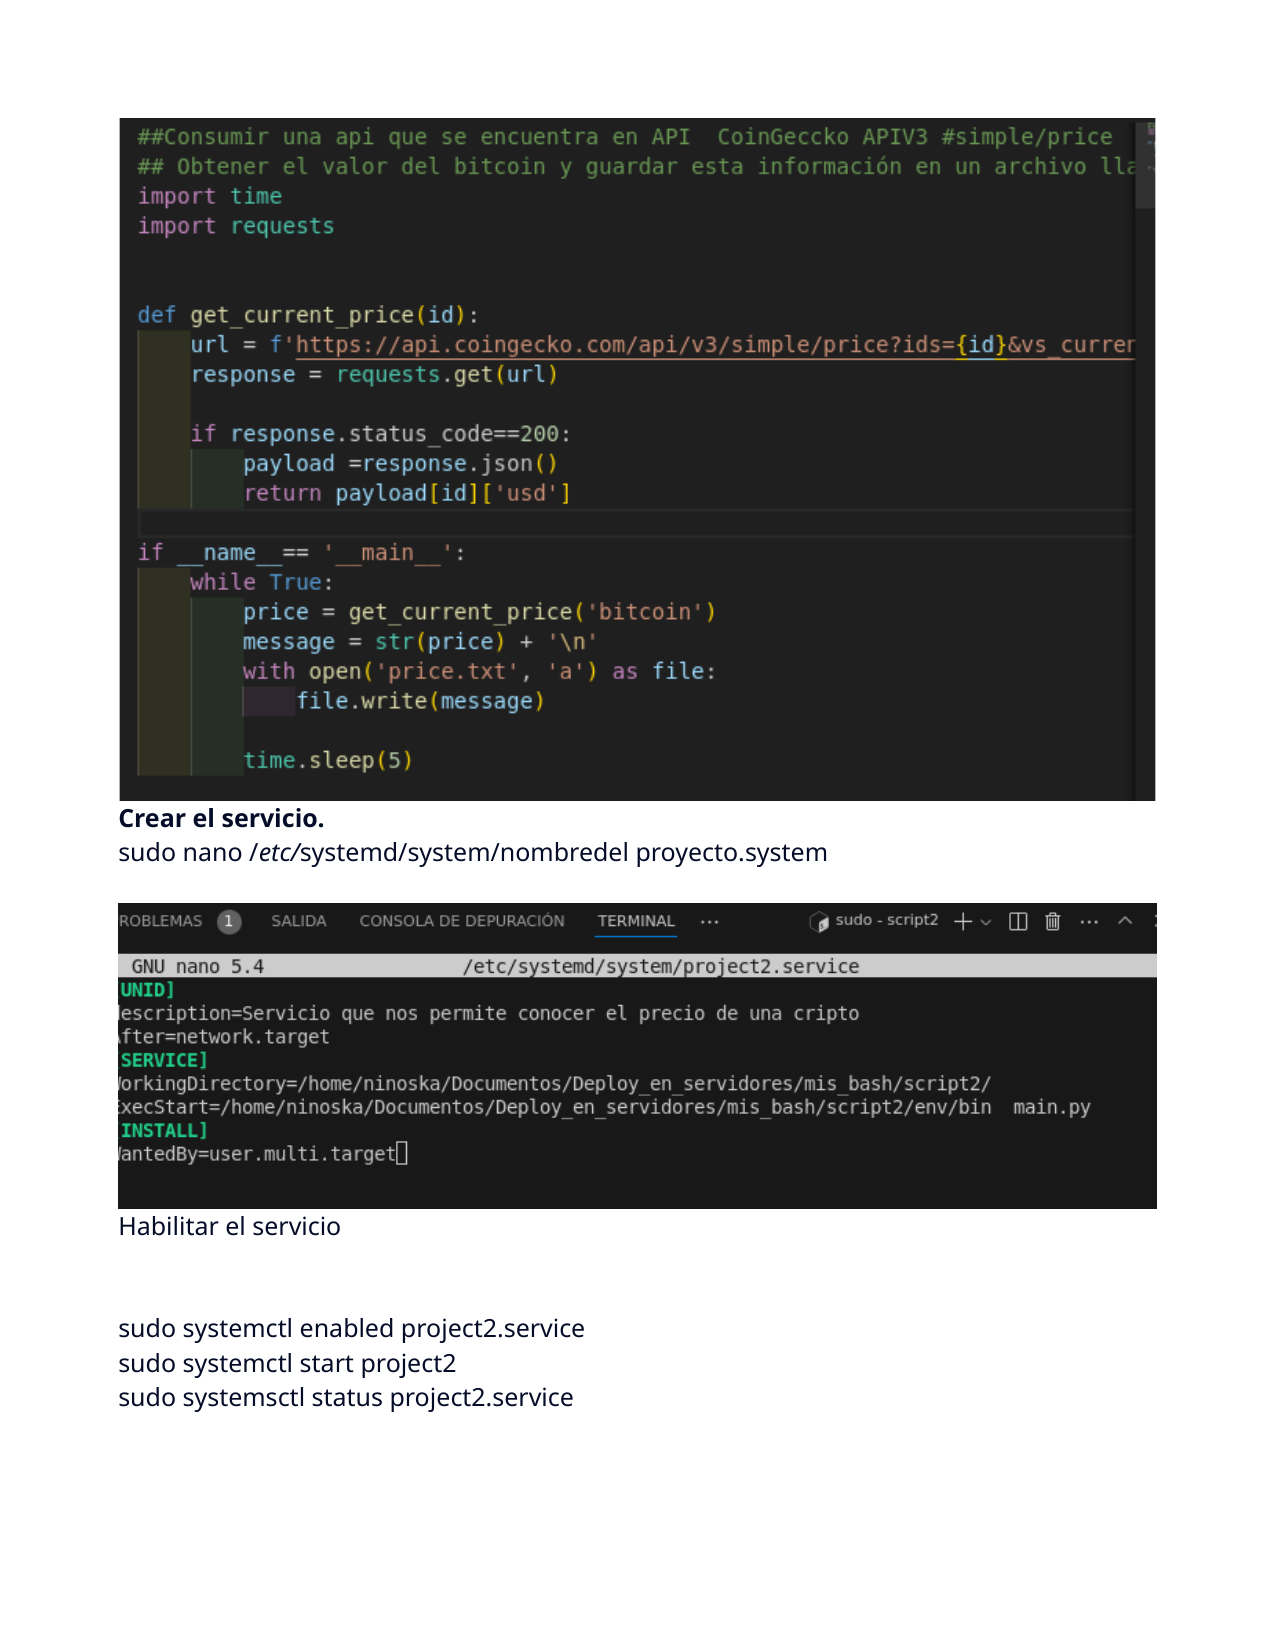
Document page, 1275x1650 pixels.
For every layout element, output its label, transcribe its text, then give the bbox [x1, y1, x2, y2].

text Habilitar el servicio [118, 1209, 1157, 1243]
text sudo nano /etc/systemd/system/nombredel proyecto.system [118, 835, 1157, 869]
text sudo systemsctl status project2.service [118, 1379, 1157, 1413]
picture [118, 903, 1157, 1209]
text sudo systemctl start project2 [118, 1345, 1157, 1379]
text Crear el servicio. [118, 118, 1157, 835]
picture [119, 118, 1156, 801]
text sudo systemctl enabled project2.service [118, 1311, 1157, 1345]
